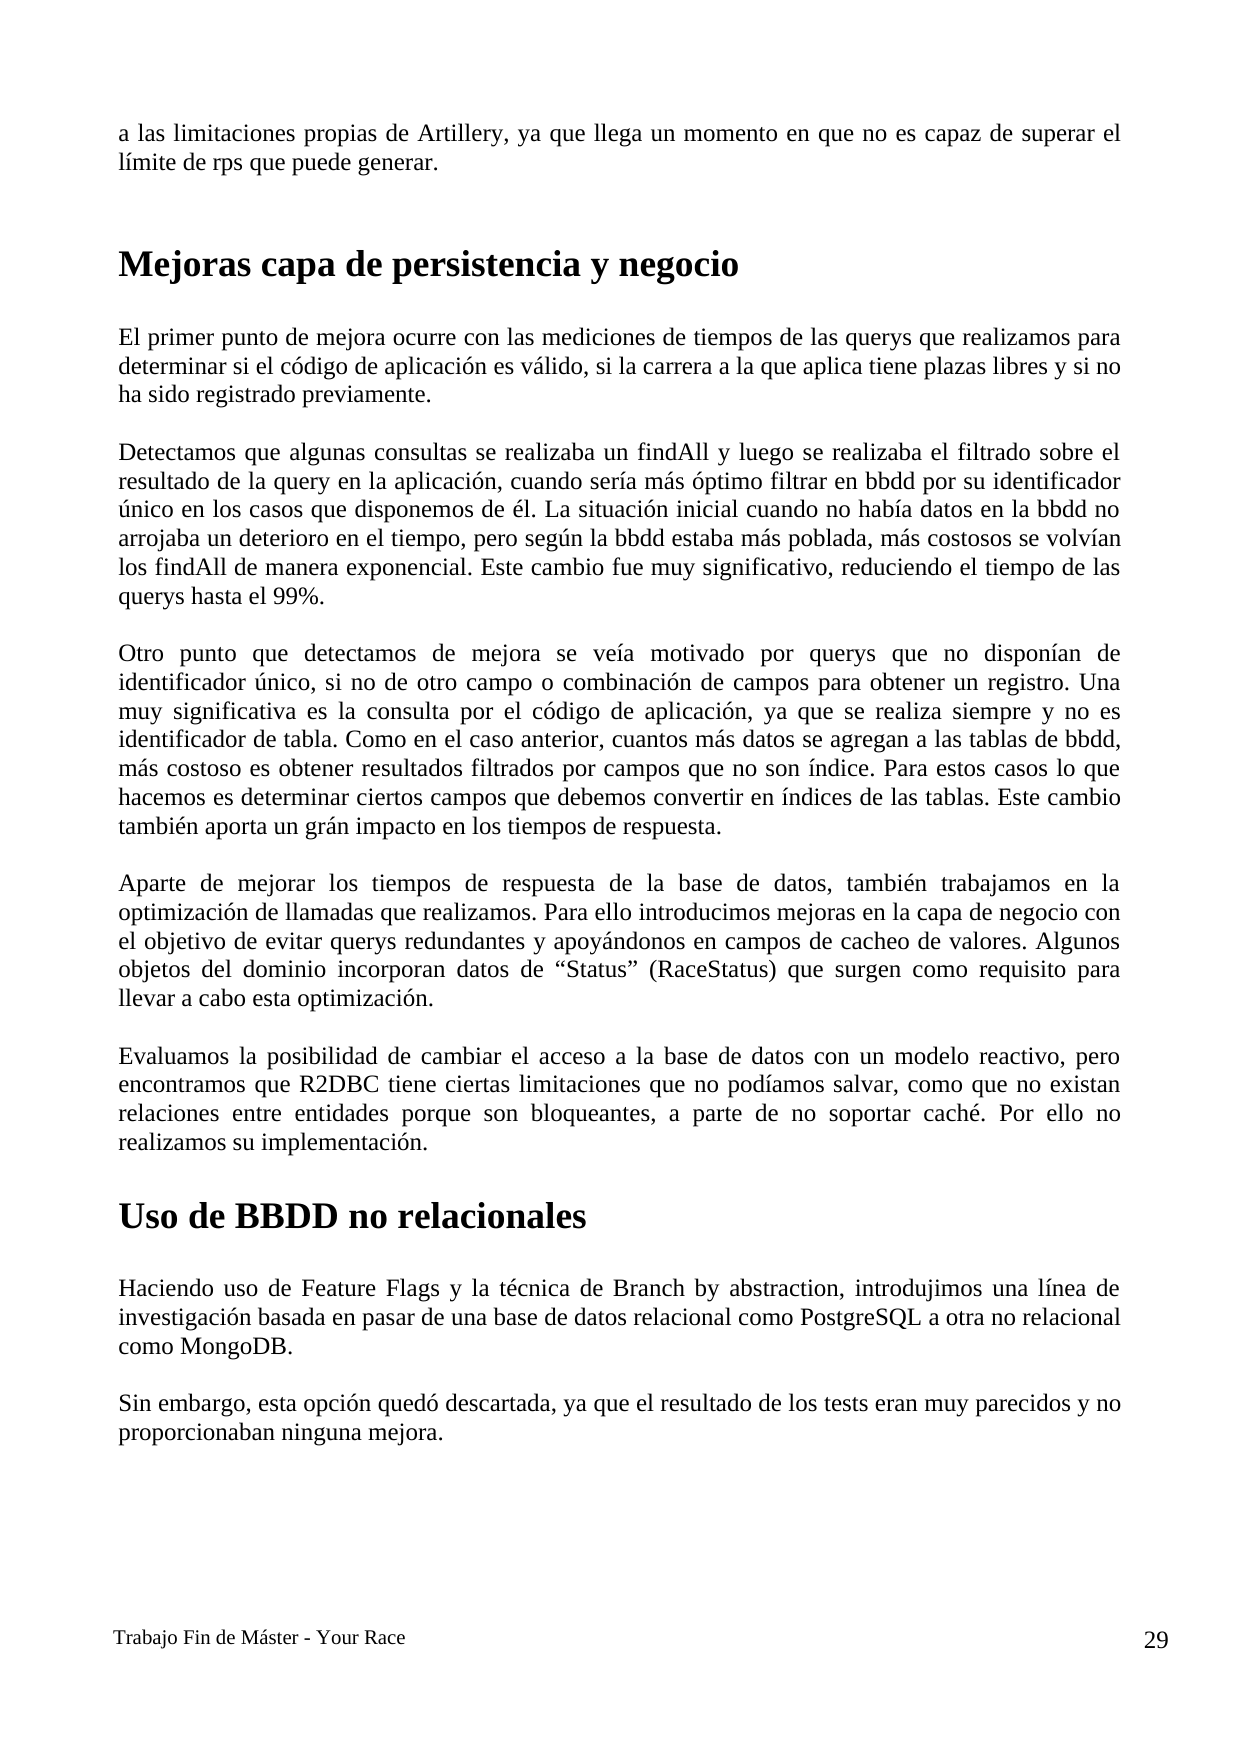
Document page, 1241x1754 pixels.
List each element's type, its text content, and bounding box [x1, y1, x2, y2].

text Haciendo uso de Feature Flags y la técnica de Branch by abstraction, introdujimos una línea de investigación basada en pasar de una base de datos relacional como PostgreSQL a otra no relacional como MongoDB. [118, 1273, 1122, 1360]
subtitle Mejoras capa de persistencia y negocio [118, 242, 1122, 285]
text El primer punto de mejora ocurre con las mediciones de tiempos de las querys que realizamos para determinar si el código de aplicación es válido, si la carrera a la que aplica tiene plazas libres y si no ha sido registrado previamente. [118, 322, 1122, 408]
text a las limitaciones propias de Artillery, ya que llega un momento en que no es capaz de superar el límite de rps que puede generar. [118, 118, 1122, 176]
text Evaluamos la posibilidad de cambiar el acceso a la base de datos con un modelo reactivo, pero encontramos que R2DBC tiene ciertas limitaciones que no podíamos salvar, como que no existan relaciones entre entidades porque son bloqueantes, a parte de no soportar caché. Por ello no realizamos su implementación. [118, 1041, 1122, 1156]
text Aparte de mejorar los tiempos de respuesta de la base de datos, también trabajamos en la optimización de llamadas que realizamos. Para ello introducimos mejoras en la capa de negocio con el objetivo de evitar querys redundantes y apoyándonos en campos de cacheo de valores. Algunos objetos del dominio incorporan datos de “Status” (RaceStatus) que surgen como requisito para llevar a cabo esta optimización. [118, 868, 1122, 1012]
text Sin embargo, esta opción quedó descartada, ya que el resultado de los tests eran muy parecidos y no proporcionaban ninguna mejora. [118, 1388, 1122, 1446]
text Otro punto que detectamos de mejora se veía motivado por querys que no disponían de identificador único, si no de otro campo o combinación de campos para obtener un registro. Una muy significativa es la consulta por el código de aplicación, ya que se realiza siempre y no es identificador de tabla. Como en el caso anterior, cuantos más datos se agregan a las tablas de bbdd, más costoso es obtener resultados filtrados por campos que no son índice. Para estos casos lo que hacemos es determinar ciertos campos que debemos convertir en índices de las tablas. Este cambio también aporta un grán impacto en los tiempos de respuesta. [118, 638, 1122, 839]
text Detectamos que algunas consultas se realizaba un findAll y luego se realizaba el filtrado sobre el resultado de la query en la aplicación, cuando sería más óptimo filtrar en bbdd por su identificador único en los casos que disponemos de él. La situación inicial cuando no había datos en la bbdd no arrojaba un deterioro en el tiempo, pero según la bbdd estaba más poblada, más costosos se volvían los findAll de manera exponencial. Este cambio fue muy significativo, reduciendo el tiempo de las querys hasta el 99%. [118, 437, 1122, 609]
subtitle Uso de BBDD no relacionales [118, 1193, 1122, 1236]
